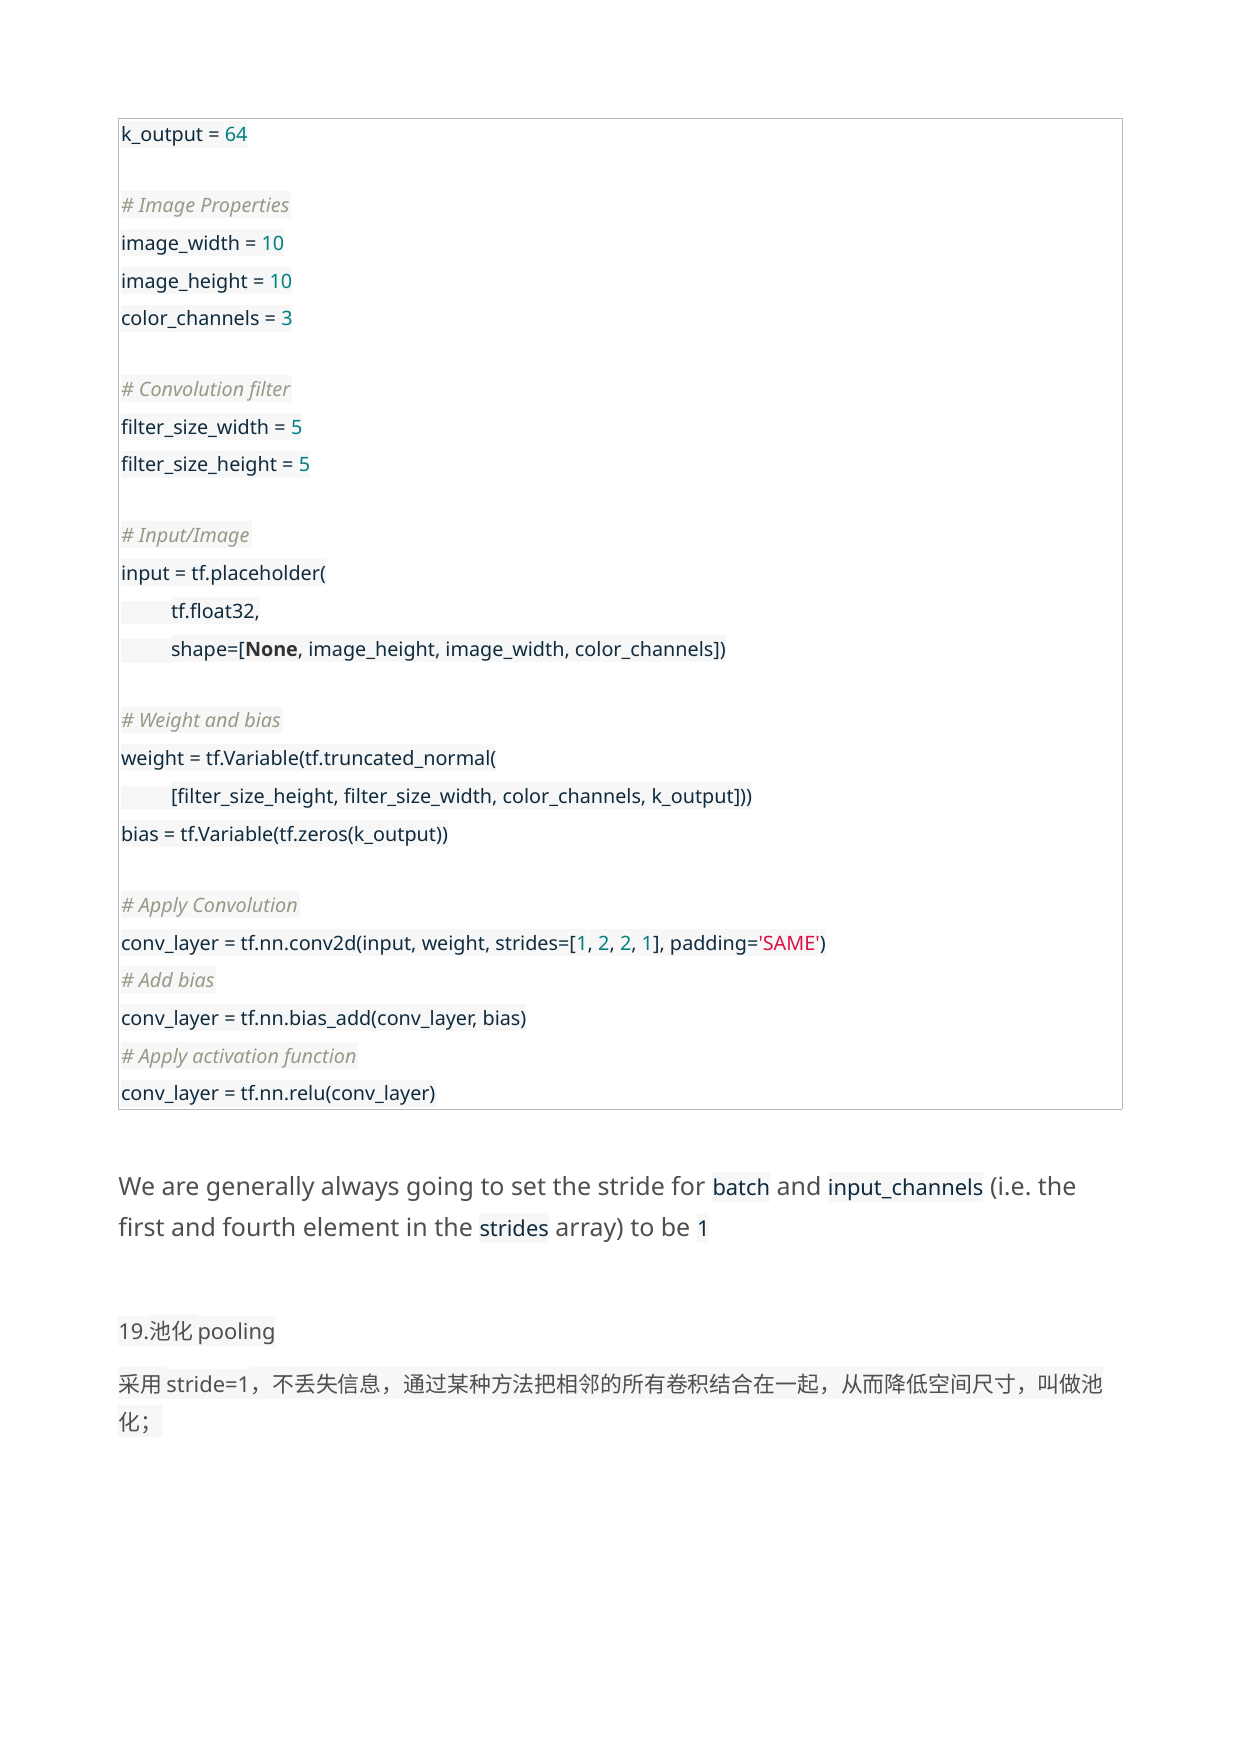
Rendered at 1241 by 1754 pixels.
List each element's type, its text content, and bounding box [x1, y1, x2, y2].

text conv_layer = tf.nn.bias_add(conv_layer, bias) [119, 1002, 1122, 1031]
text 采用stride=1，不丢失信息，通过某种方法把相邻的所有卷积结合在一起，从而降低空间尺寸，叫做池化； [118, 1367, 1122, 1437]
text image_height = 10 [119, 264, 1122, 294]
text # Add bias [119, 964, 1122, 993]
text image_width = 10 [119, 227, 1122, 256]
text filter_size_width = 5 [119, 410, 1122, 440]
text shape=[None, image_height, image_width, color_channels]) [119, 633, 1122, 663]
text weight = tf.Variable(tf.truncated_normal( [119, 742, 1122, 771]
text # Apply activation function [119, 1039, 1122, 1069]
text # Input/Image [119, 519, 1122, 548]
text # Weight and bias [119, 704, 1122, 733]
text tf.float32, [119, 594, 1122, 624]
text 19.池化pooling [118, 1314, 1122, 1346]
text input = tf.placeholder( [119, 557, 1122, 586]
text # Apply Convolution [119, 888, 1122, 918]
text k_output = 64 [119, 119, 1122, 148]
text We are generally always going to set the stride for batch and input_channels (i.e. the first and fourth element in the strides array) to be 1 [118, 1169, 1122, 1244]
text color_channels = 3 [119, 302, 1122, 332]
text # Image Properties [119, 189, 1122, 218]
text bias = tf.Variable(tf.zeros(k_output)) [119, 818, 1122, 847]
text conv_layer = tf.nn.relu(conv_layer) [119, 1077, 1122, 1109]
text [filter_size_height, filter_size_width, color_channels, k_output])) [119, 779, 1122, 809]
text filter_size_height = 5 [119, 448, 1122, 478]
text # Convolution filter [119, 373, 1122, 402]
text conv_layer = tf.nn.conv2d(input, weight, strides=[1, 2, 2, 1], padding='SAME') [119, 926, 1122, 956]
